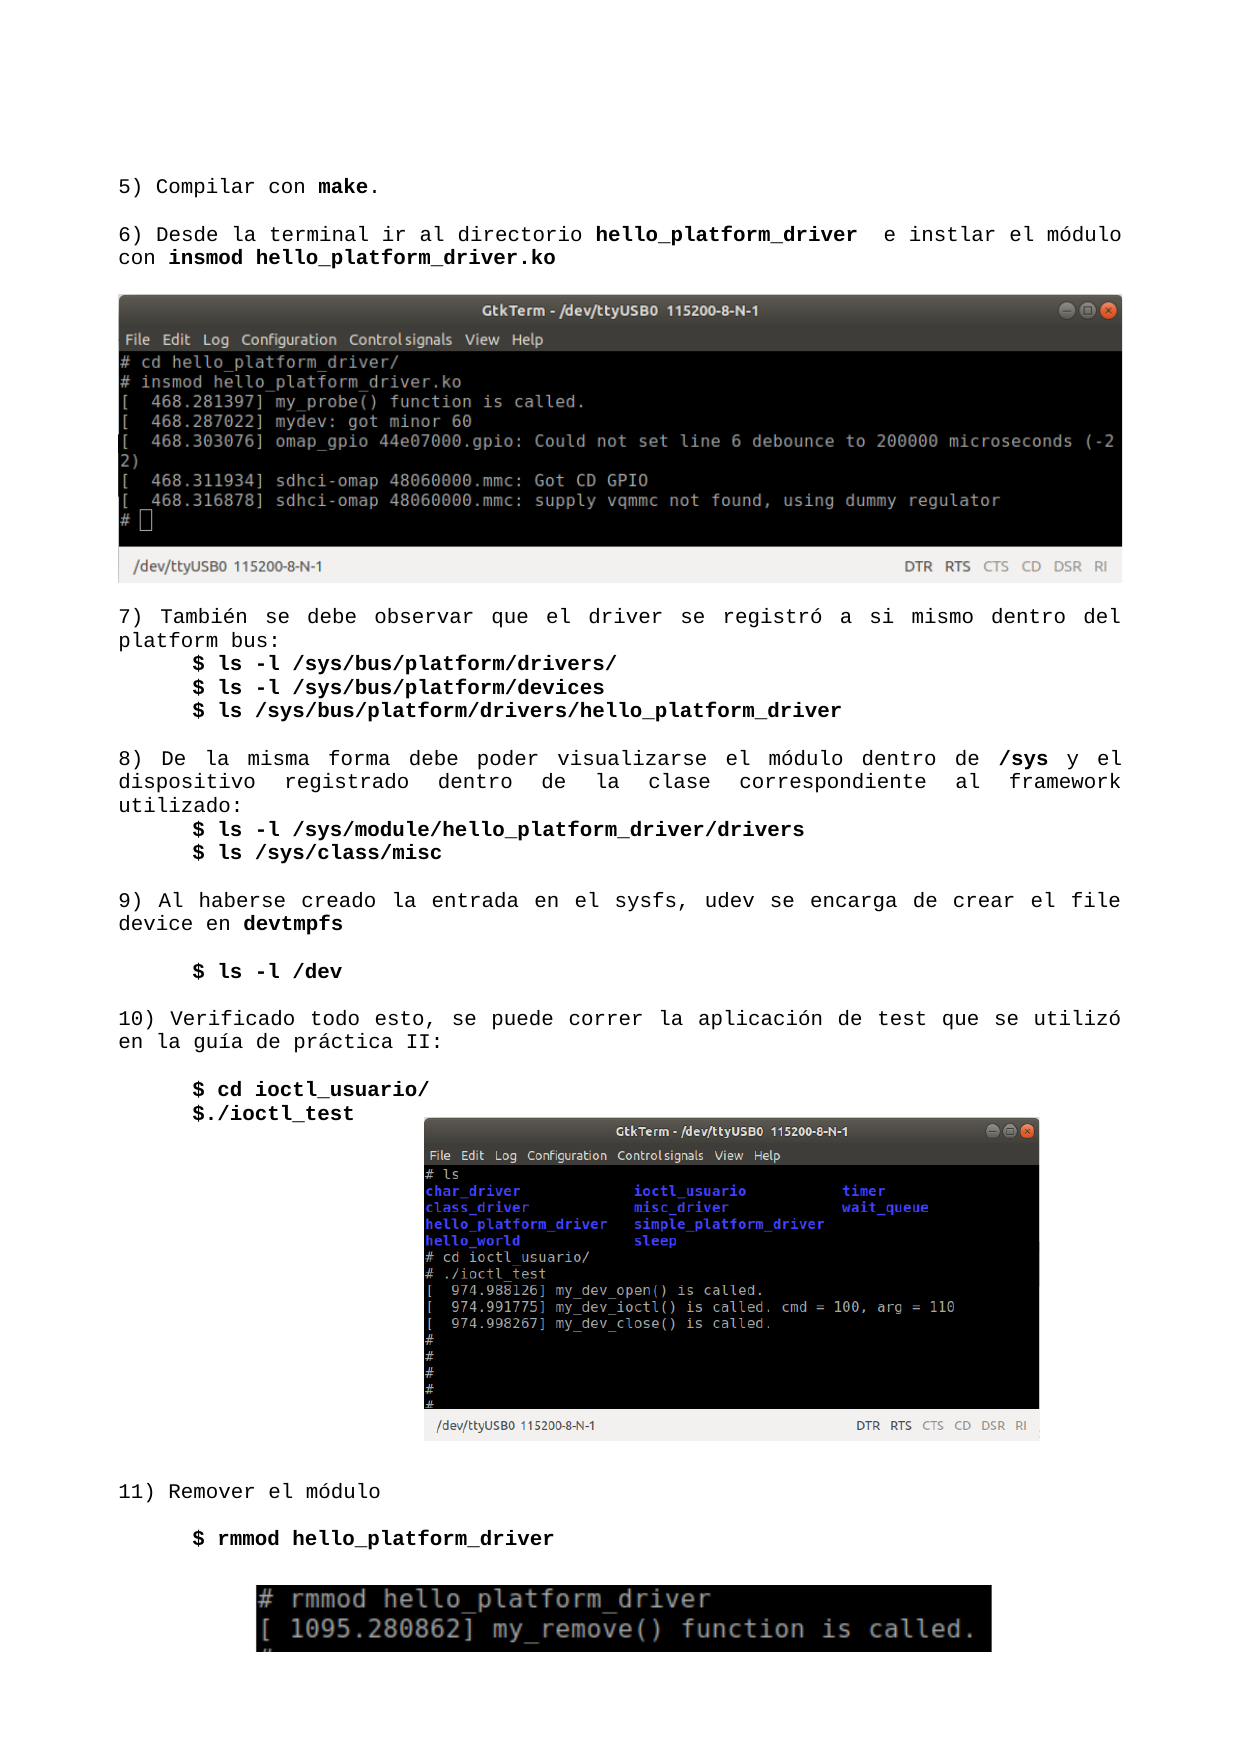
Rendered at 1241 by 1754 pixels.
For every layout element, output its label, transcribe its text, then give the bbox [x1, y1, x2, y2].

text 7) También se debe observar que el driver se registró a si mismo dentro del platform bus: [118, 606, 1122, 653]
text 8) De la misma forma debe poder visualizarse el módulo dentro de /sys y el dispositivo registrado dentro de la clase correspondiente al framework utilizado: [118, 748, 1122, 819]
text $ ls -l /sys/bus/platform/devices [192, 677, 1122, 701]
text $ ls -l /dev [118, 961, 1122, 984]
text 11) Remover el módulo [118, 1481, 1122, 1504]
text $ cd ioctl_usuario/ [118, 1079, 1122, 1102]
text 6) Desde la terminal ir al directorio hello_platform_driver e instlar el módulo con insmod hello_platform_driver.ko [118, 224, 1122, 271]
text $ rmmod hello_platform_driver [118, 1528, 1122, 1552]
text $ ls -l /sys/module/hello_platform_driver/drivers [118, 819, 1122, 842]
text $ ls -l /sys/bus/platform/drivers/ [192, 653, 1122, 677]
text $ ls /sys/bus/platform/drivers/hello_platform_driver [192, 701, 1122, 724]
picture [424, 1117, 1040, 1441]
text $./ioctl_test [118, 1102, 1122, 1126]
picture [118, 294, 1123, 583]
text 9) Al haberse creado la entrada en el sysfs, udev se encarga de crear el file device en devtmpfs [118, 890, 1122, 937]
picture [255, 1585, 992, 1652]
text $ ls /sys/class/misc [118, 842, 1122, 866]
text 5) Compilar con make. [118, 176, 1122, 200]
text 10) Verificado todo esto, se puede correr la aplicación de test que se utilizó en la guía de práctica II: [118, 1008, 1122, 1055]
